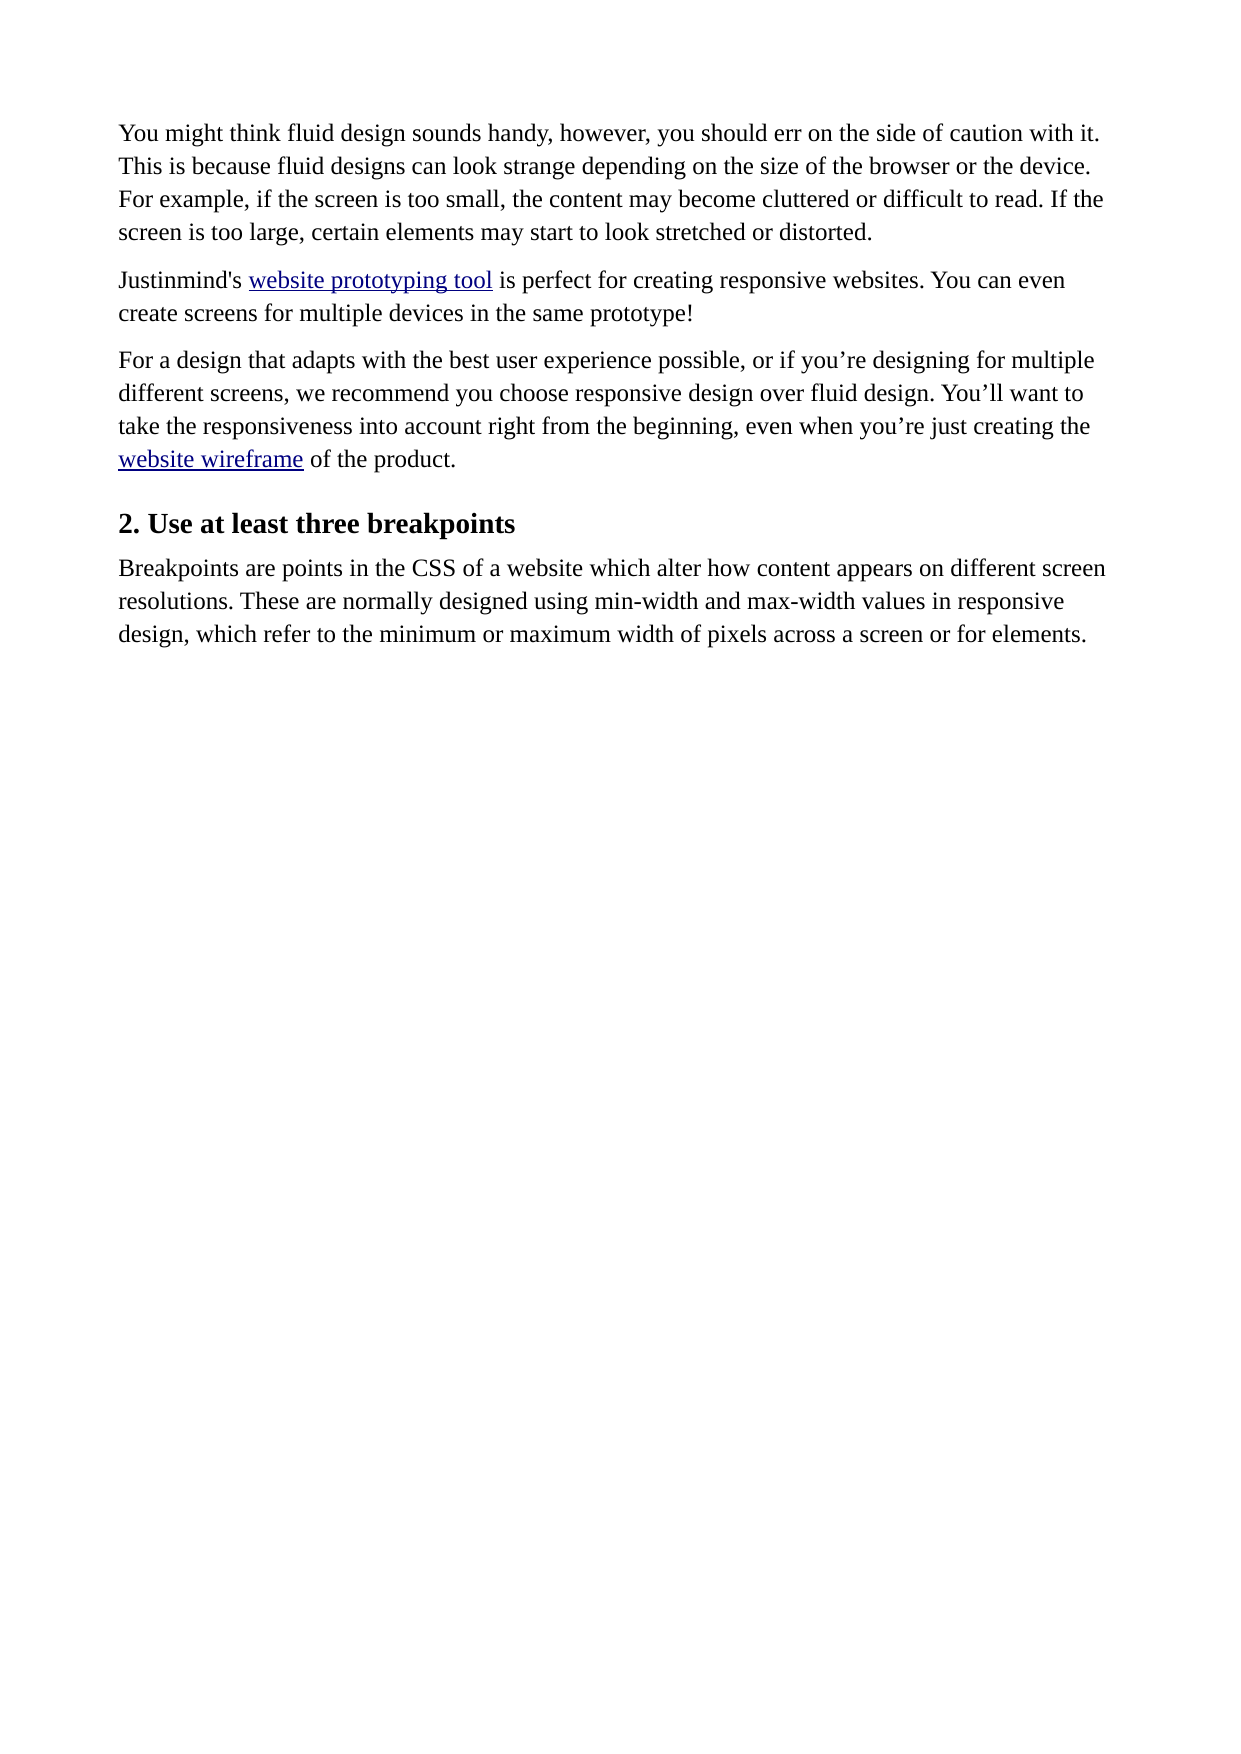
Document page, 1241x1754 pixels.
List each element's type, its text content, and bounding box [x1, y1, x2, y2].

text Justinmind's website prototyping tool is perfect for creating responsive websites. You can even create screens for multiple devices in the same prototype! [118, 265, 1122, 327]
text For a design that adapts with the best user experience possible, or if you’re designing for multiple different screens, we recommend you choose responsive design over fluid design. You’ll want to take the responsiveness into account right from the beginning, even when you’re just creating the website wireframe of the product. [118, 345, 1122, 473]
text You might think fluid design sounds handy, however, you should err on the side of caution with it. This is because fluid designs can look strange depending on the size of the browser or the device. For example, if the screen is too small, the content may become cluttered or difficult to read. If the screen is too large, certain elements may start to look stretched or distorted. [118, 118, 1122, 246]
subtitle 2. Use at least three breakpoints [118, 507, 1122, 540]
text Breakpoints are points in the CSS of a website which alter how content appears on different screen resolutions. These are normally designed using min-width and max-width values in responsive design, which refer to the minimum or maximum width of pixels across a screen or for elements. [118, 553, 1122, 647]
